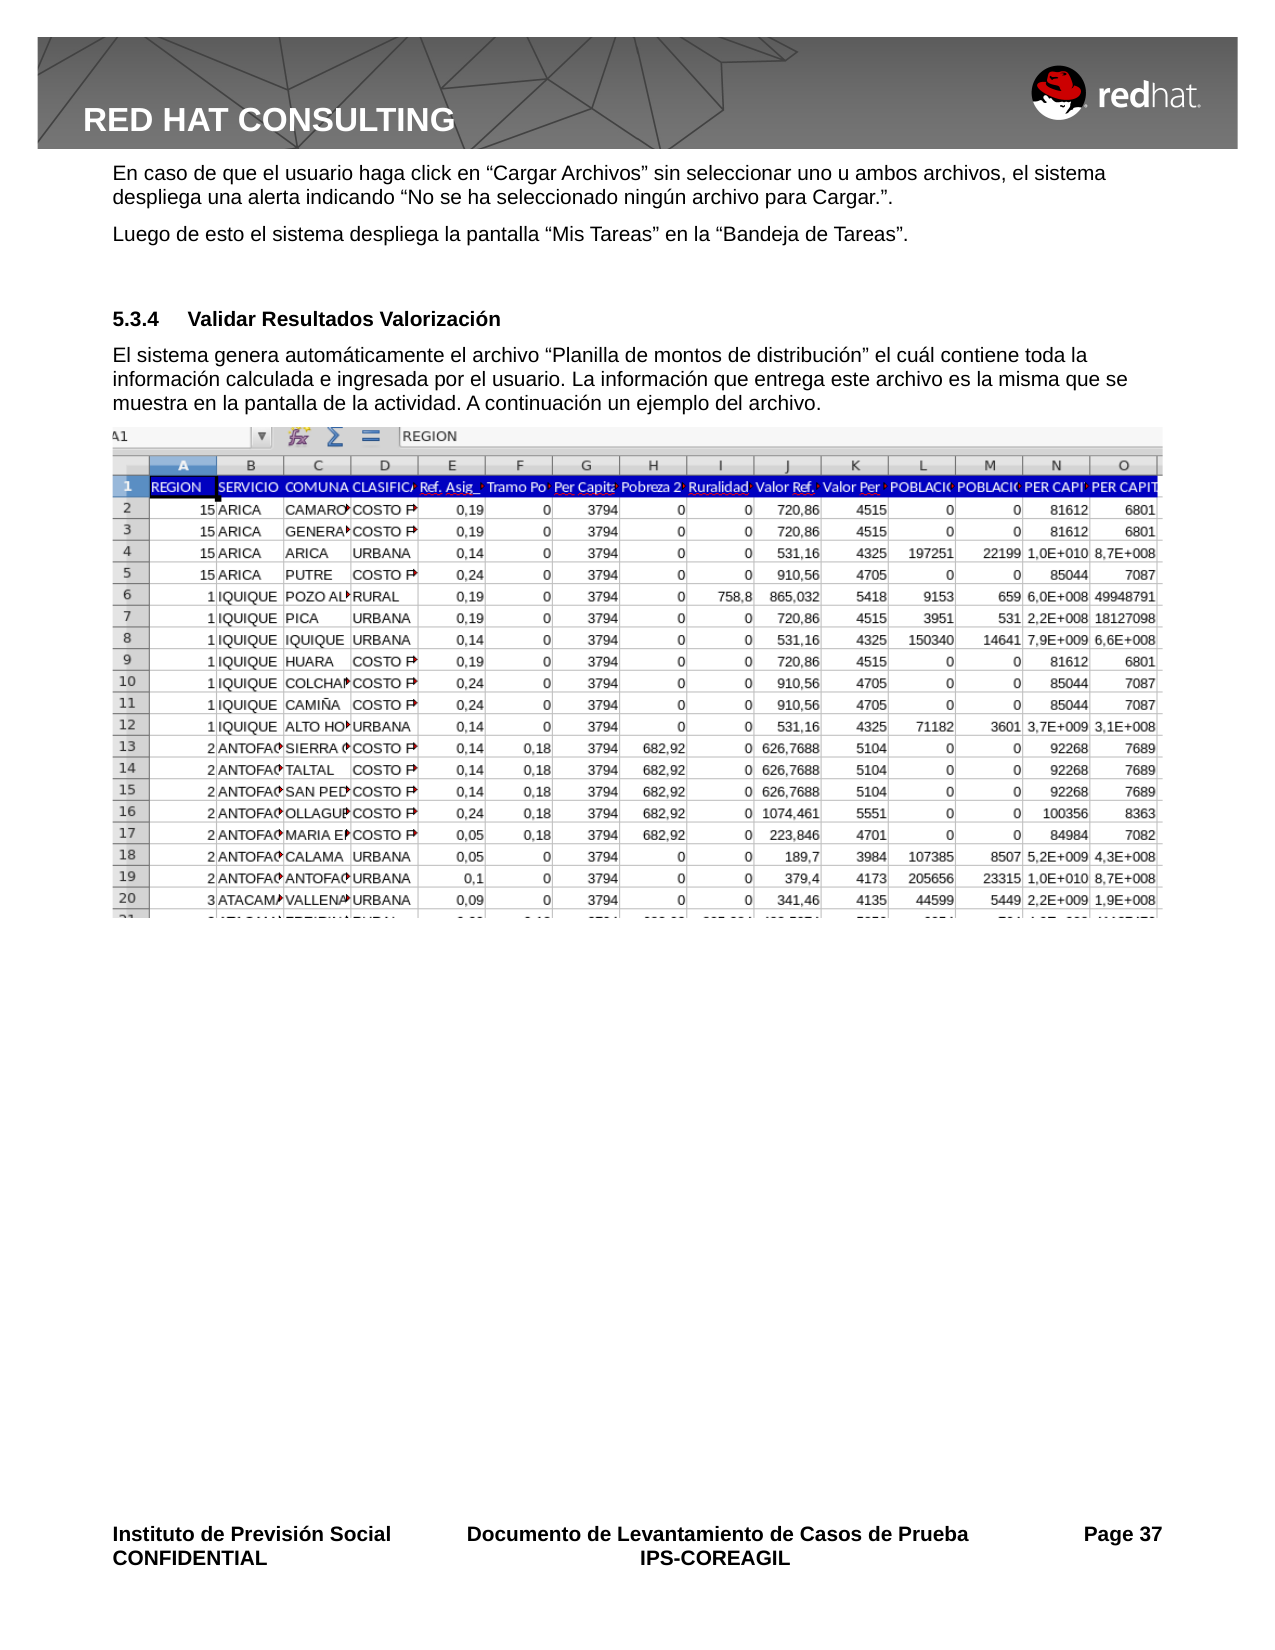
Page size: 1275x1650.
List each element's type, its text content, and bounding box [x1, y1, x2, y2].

picture [37, 37, 1238, 149]
text En caso de que el usuario haga click en “Cargar Archivos” sin seleccionar uno u ambos archivos, el sistema despliega una alerta indicando “No se ha seleccionado ningún archivo para Cargar.”. [112, 161, 1162, 209]
picture [112, 427, 1163, 918]
text El sistema genera automáticamente el archivo “Planilla de montos de distribución” el cuál contiene toda la información calculada e ingresada por el usuario. La información que entrega este archivo es la misma que se muestra en la pantalla de la actividad. A continuación un ejemplo del archivo. [112, 343, 1162, 415]
subtitle Validar Resultados Valorización [112, 307, 1162, 331]
text Luego de esto el sistema despliega la pantalla “Mis Tareas” en la “Bandeja de Tareas”. [112, 221, 1162, 245]
